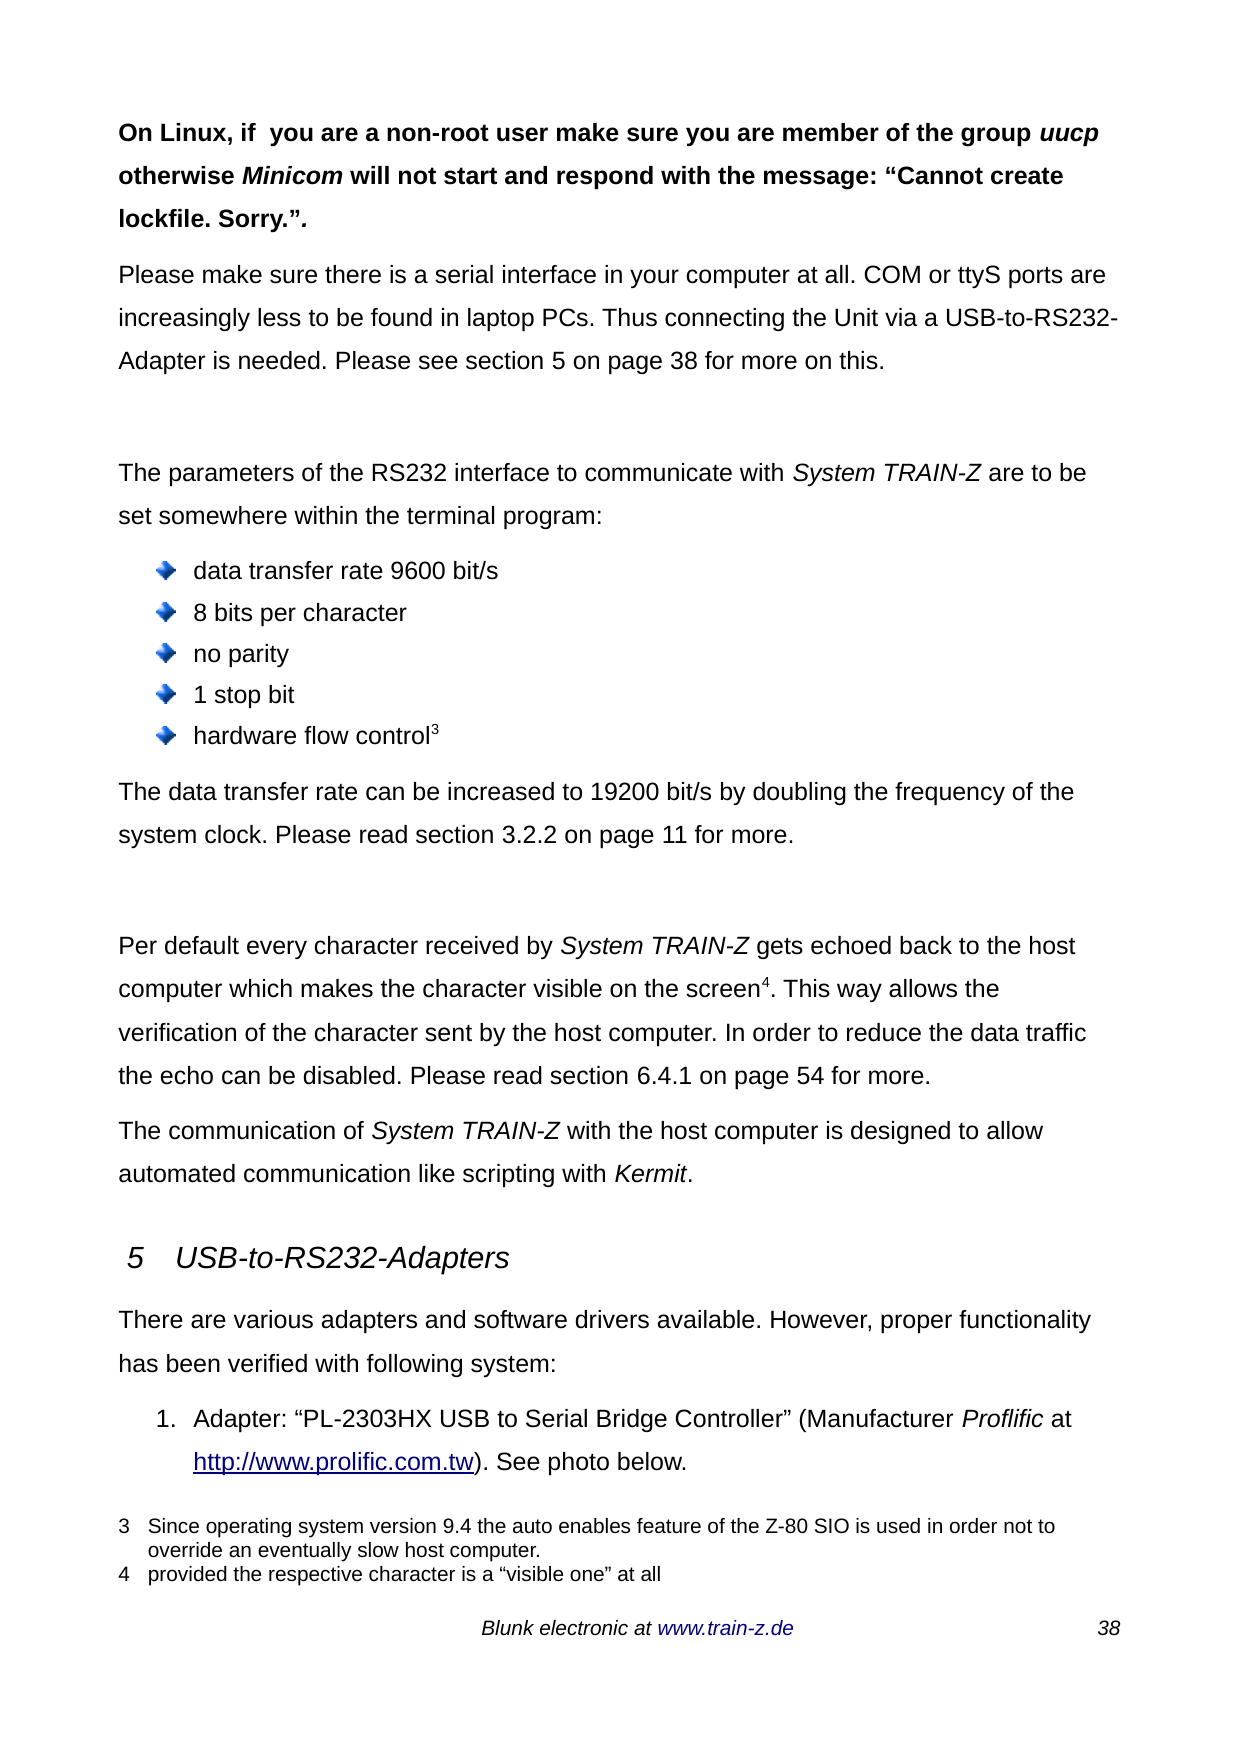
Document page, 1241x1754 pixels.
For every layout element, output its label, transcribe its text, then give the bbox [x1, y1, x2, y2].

picture [156, 602, 176, 622]
text The data transfer rate can be increased to 19200 bit/s by doubling the frequency of the system clock. Please read section 3.2.2 on page 11 for more. [118, 777, 1122, 849]
subtitle USB-to-RS232-Adapters [118, 1240, 1122, 1275]
list data transfer rate 9600 bit/s [156, 556, 1122, 585]
text Please make sure there is a serial interface in your computer at all. COM or ttyS ports are increasingly less to be found in laptop PCs. Thus connecting the Unit via a USB-to-RS232-Adapter is needed. Please see section5on page 40 for more on this. [118, 260, 1122, 375]
text On Linux, if you are a non-root user make sure you are member of the group uucp otherwise Minicom will not start and respond with the message: “Cannot create lockfile. Sorry.”. [118, 118, 1122, 233]
picture [156, 726, 176, 745]
text The parameters of the RS232 interface to communicate with System TRAIN-Z are to be set somewhere within the terminal program: [118, 457, 1122, 529]
picture [156, 643, 176, 663]
list Since operating system version 9.4 the auto enables feature of the Z-80 SIO is used in order not to override an eventually slow host computer. [118, 1514, 1122, 1562]
text Per default every character received by System TRAIN-Z gets echoed back to the host computer which makes the character visible on the screen. This way allows the verification of the character sent by the host computer. In order to reduce the data traffic the echo can be disabled. Please read section 6.4.1 on page 56 for more. [118, 931, 1122, 1089]
list Adapter: “PL-2303HX USB to Serial Bridge Controller” (Manufacturer Proflific at http://www.prolific.com.tw). See photo below. [156, 1404, 1122, 1476]
list no parity [156, 639, 1122, 667]
list 1 stop bit [156, 680, 1122, 709]
list hardware flow control [156, 721, 1122, 750]
text There are various adapters and software drivers available. However, proper functionality has been verified with following system: [118, 1305, 1122, 1377]
picture [156, 684, 176, 704]
text The communication of System TRAIN-Z with the host computer is designed to allow automated communication like scripting with Kermit. [118, 1116, 1122, 1188]
picture [156, 561, 176, 580]
text provided the respective character is a “visible one” at all [118, 1562, 1122, 1586]
list 8 bits per character [156, 597, 1122, 626]
